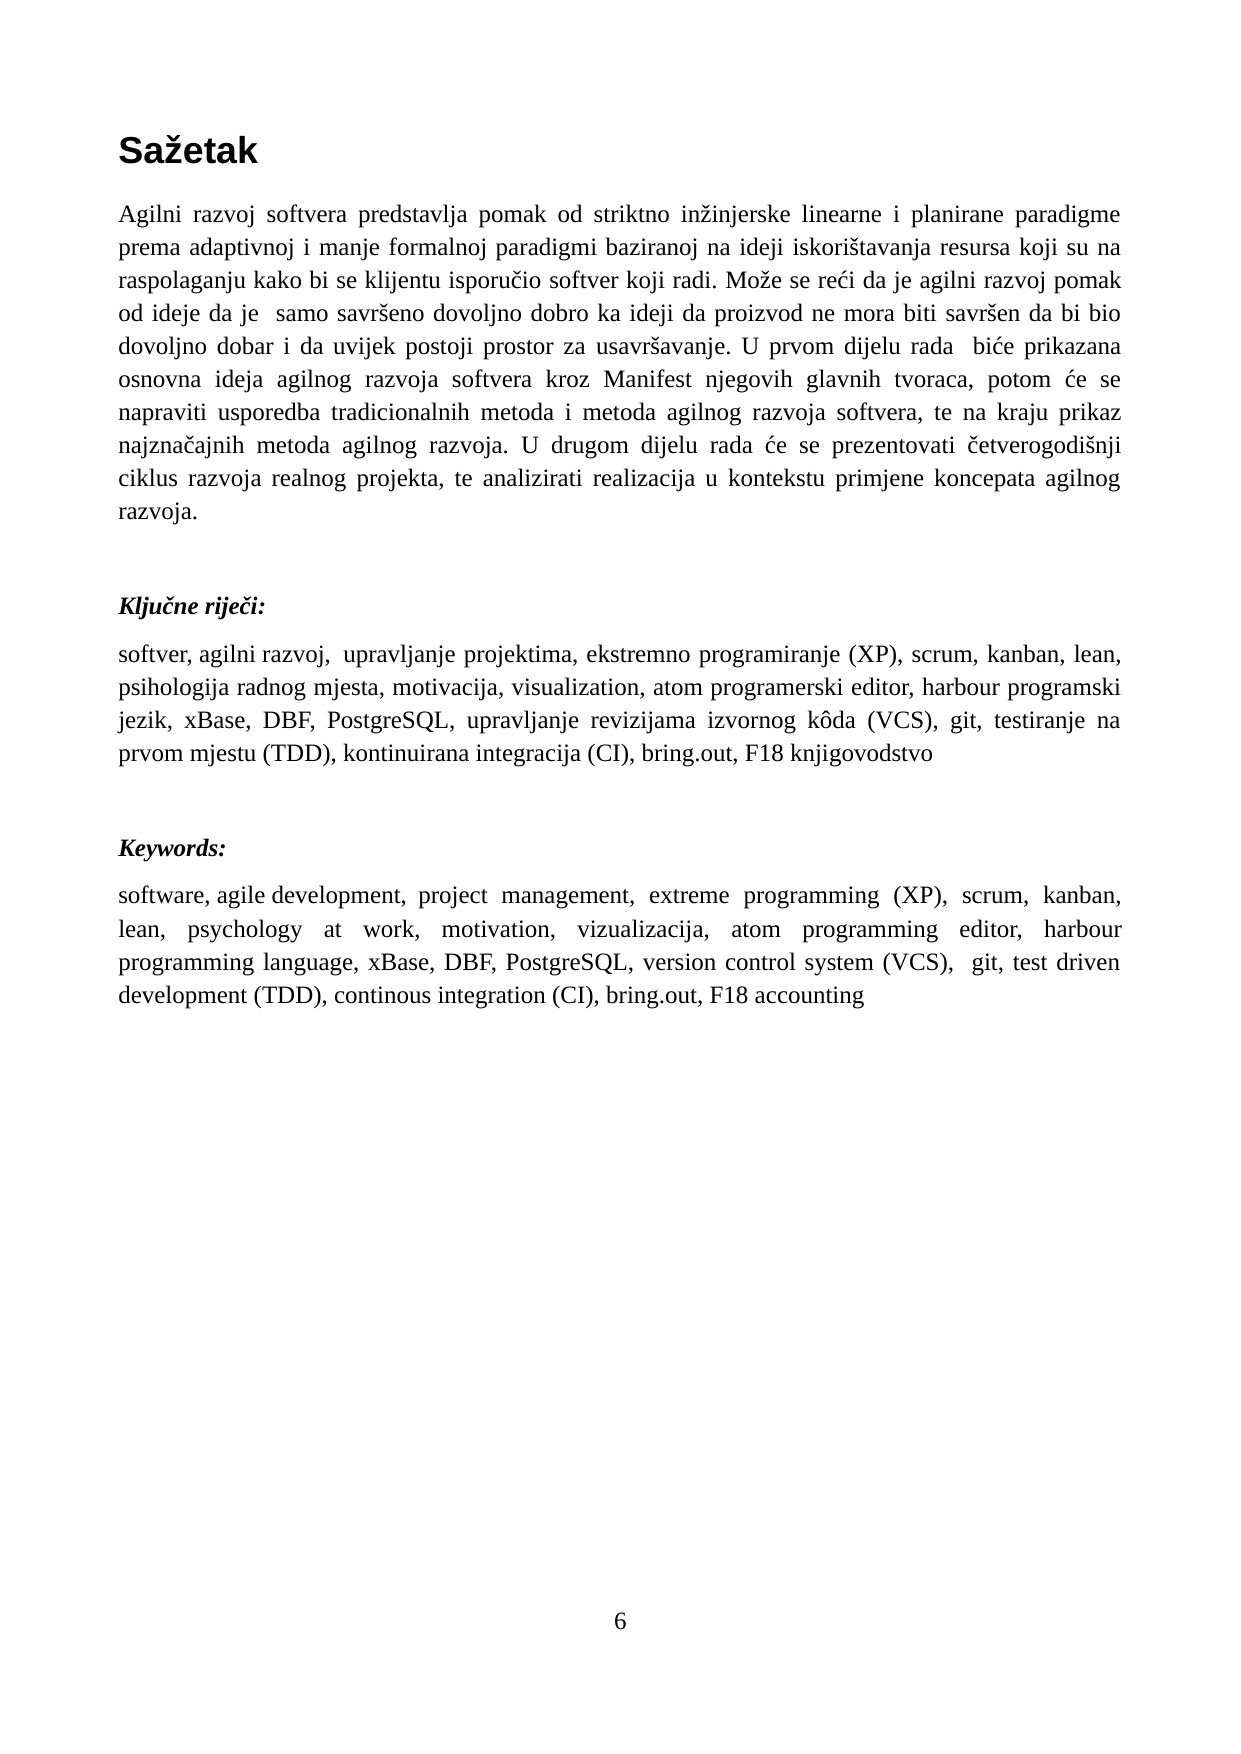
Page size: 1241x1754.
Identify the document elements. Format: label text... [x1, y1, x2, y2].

text Ključne riječi: [118, 591, 1122, 620]
text software, agile development, project management, extreme programming (XP), scrum, kanban, lean, psychology at work, motivation, vizualizacija, atom programming editor, harbour programming language, xBase, DBF, PostgreSQL, version control system (VCS), git, test driven development (TDD), continous integration (CI), bring.out, F18 accounting [118, 881, 1122, 1008]
text Keywords: [118, 833, 1122, 862]
text Agilni razvoj softvera predstavlja pomak od striktno inžinjerske linearne i planirane paradigme prema adaptivnoj i manje formalnoj paradigmi baziranoj na ideji iskorištavanja resursa koji su na raspolaganju kako bi se klijentu isporučio softver koji radi. Može se reći da je agilni razvoj pomak od ideje da je samo savršeno dovoljno dobro ka ideji da proizvod ne mora biti savršen da bi bio dovoljno dobar i da uvijek postoji prostor za usavršavanje. U prvom dijelu rada biće prikazana osnovna ideja agilnog razvoja softvera kroz Manifest njegovih glavnih tvoraca, potom će se napraviti usporedba tradicionalnih metoda i metoda agilnog razvoja softvera, te na kraju prikaz najznačajnih metoda agilnog razvoja. U drugom dijelu rada će se prezentovati četverogodišnji ciklus razvoja realnog projekta, te analizirati realizacija u kontekstu primjene koncepata agilnog razvoja. [118, 199, 1122, 525]
subtitle Sažetak [118, 129, 1122, 172]
text softver, agilni razvoj, upravljanje projektima, ekstremno programiranje (XP), scrum, kanban, lean, psihologija radnog mjesta, motivacija, visualization, atom programerski editor, harbour programski jezik, xBase, DBF, PostgreSQL, upravljanje revizijama izvornog kôda (VCS), git, testiranje na prvom mjestu (TDD), kontinuirana integracija (CI), bring.out, F18 knjigovodstvo [118, 639, 1122, 767]
